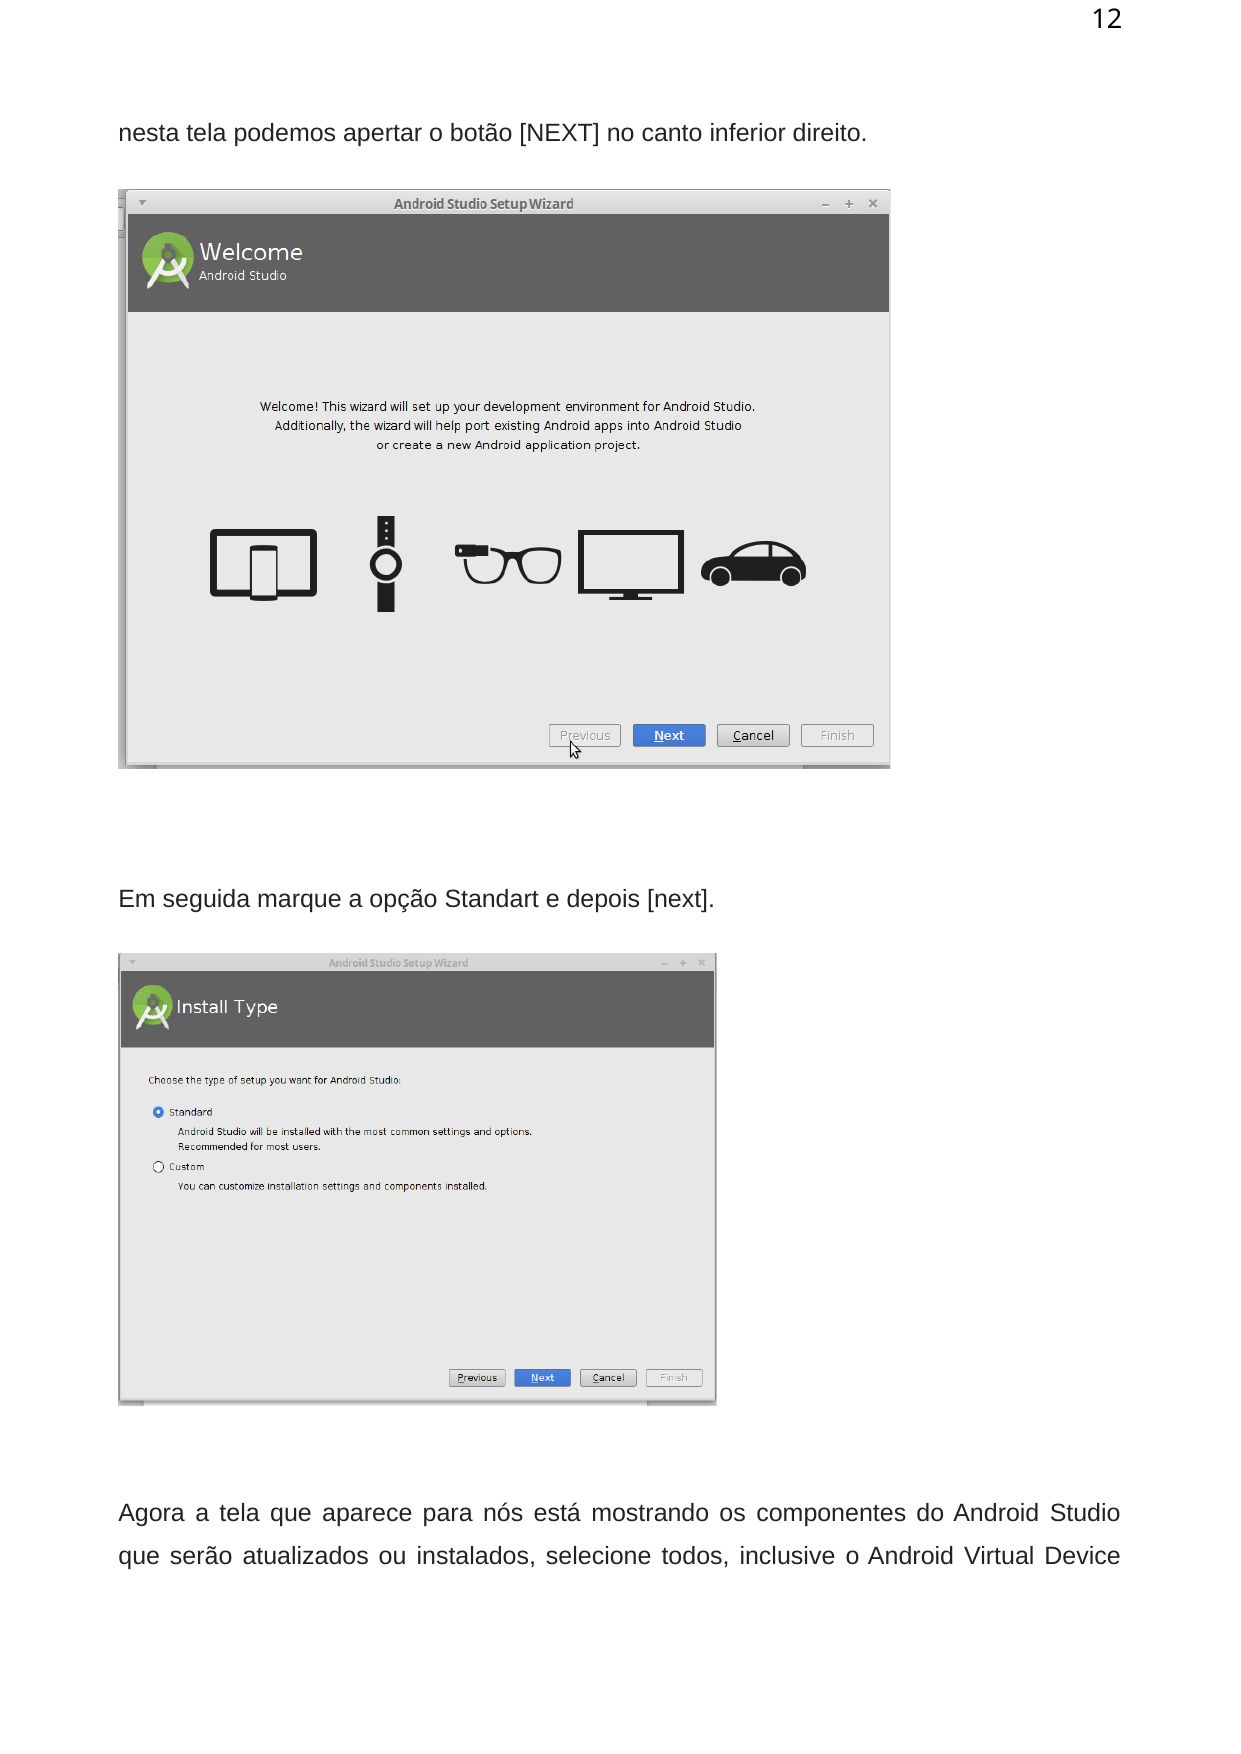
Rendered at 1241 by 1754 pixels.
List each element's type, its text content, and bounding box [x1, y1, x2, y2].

picture [118, 953, 717, 1406]
text nesta tela podemos apertar o botão [NEXT] no canto inferior direito. [118, 118, 1122, 147]
text Agora a tela que aparece para nós está mostrando os componentes do Android Studio que serão atualizados ou instalados, selecione todos, inclusive o Android Virtual Device [118, 1498, 1122, 1570]
text Em seguida marque a opção Standart e depois [next]. [118, 883, 1122, 912]
picture [118, 189, 891, 769]
